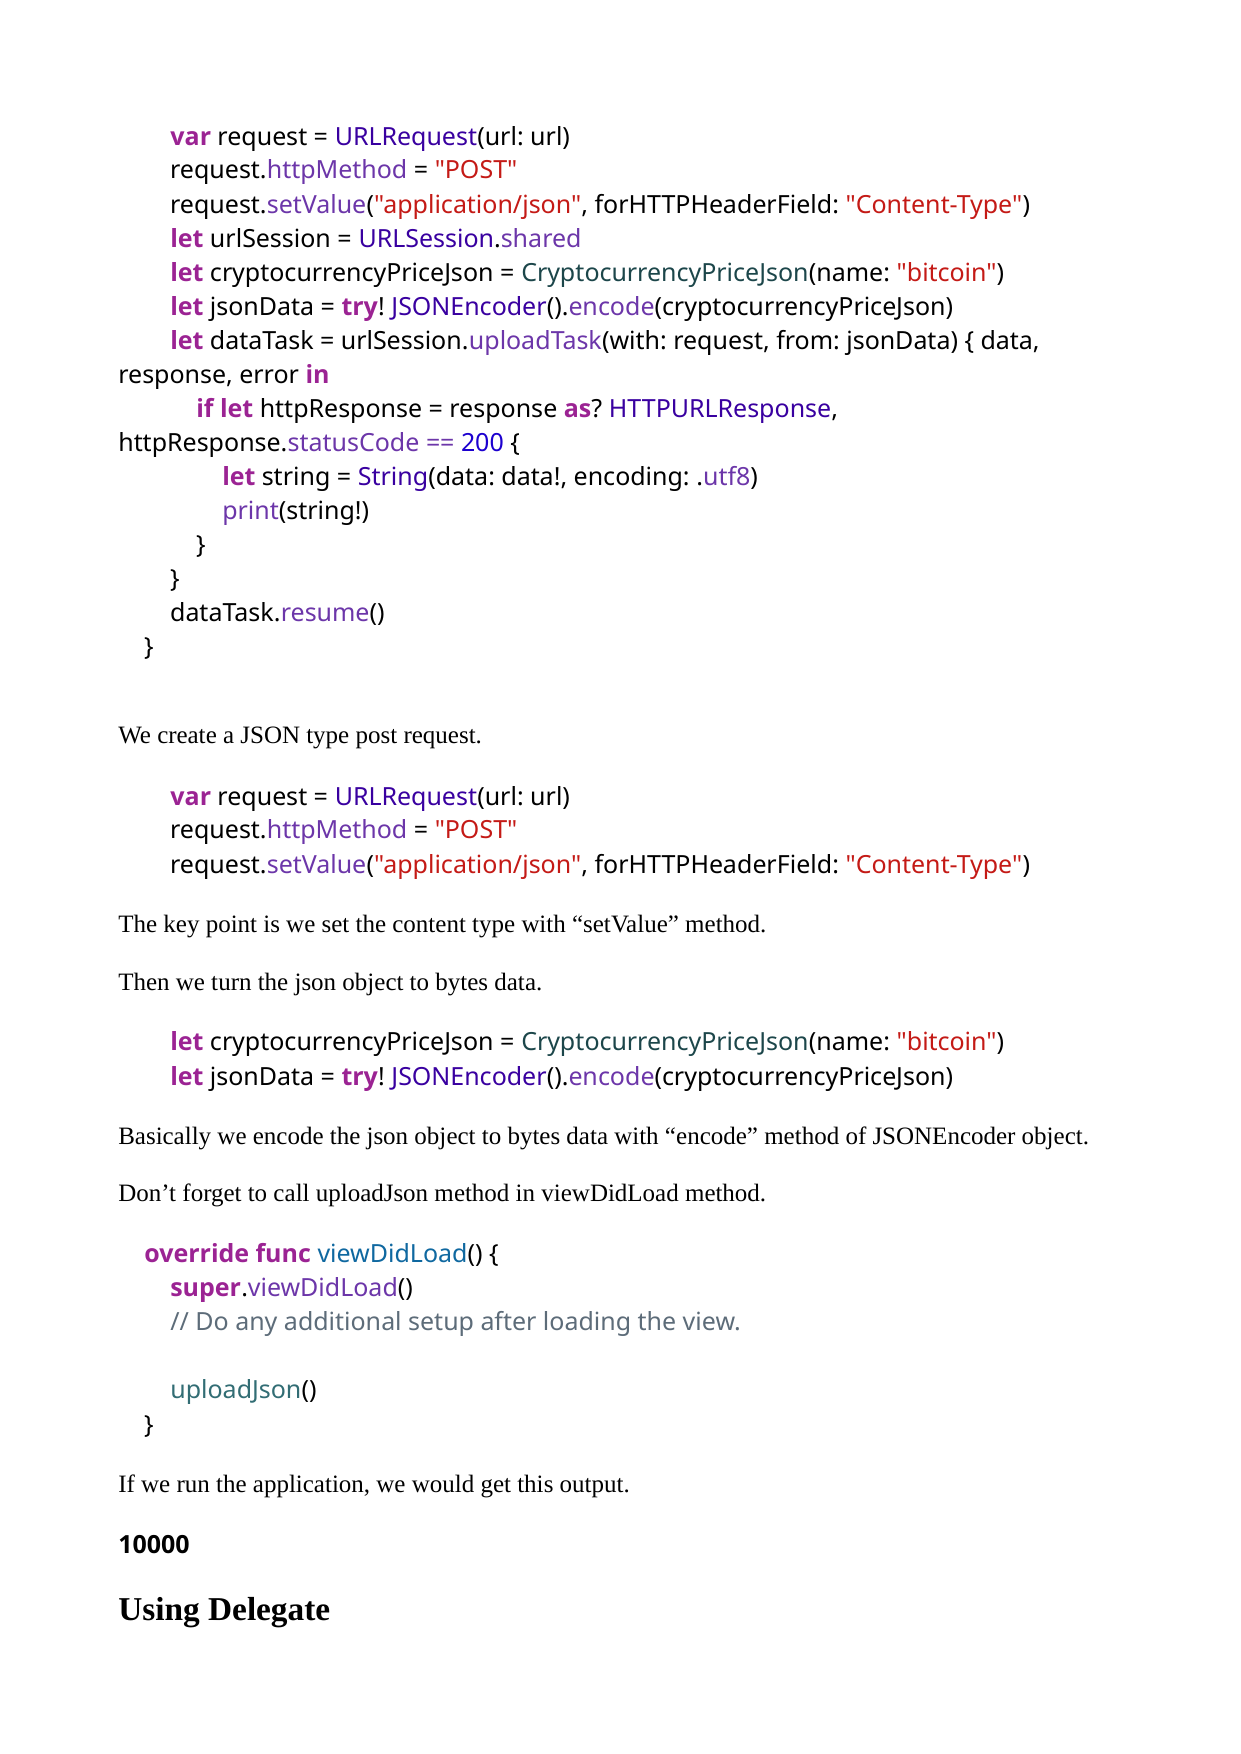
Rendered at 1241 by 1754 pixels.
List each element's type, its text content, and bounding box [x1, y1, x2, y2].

text Using Delegate [118, 1589, 1122, 1628]
text // Do any additional setup after loading the view. [118, 1304, 1122, 1338]
text If we run the application, we would get this output. [118, 1469, 1122, 1498]
text let jsonData = try! JSONEncoder().encode(cryptocurrencyPriceJson) [118, 288, 1122, 322]
text let dataTask = urlSession.uploadTask(with: request, from: jsonData) { data, response, error in [118, 322, 1122, 391]
text let string = String(data: data!, encoding: .utf8) [118, 459, 1122, 493]
text dataTask.resume() [118, 595, 1122, 629]
text } [118, 1406, 1122, 1440]
text let jsonData = try! JSONEncoder().encode(cryptocurrencyPriceJson) [118, 1058, 1122, 1092]
text Don’t forget to call uploadJson method in viewDidLoad method. [118, 1178, 1122, 1207]
text print(string!) [118, 493, 1122, 527]
text request.setValue("application/json", forHTTPHeaderField: "Content-Type") [118, 846, 1122, 880]
text We create a JSON type post request. [118, 721, 1122, 749]
text var request = URLRequest(url: url) [118, 118, 1122, 152]
text Then we turn the json object to bytes data. [118, 967, 1122, 995]
text request.httpMethod = "POST" [118, 812, 1122, 846]
text override func viewDidLoad() { [118, 1236, 1122, 1270]
text let cryptocurrencyPriceJson = CryptocurrencyPriceJson(name: "bitcoin") [118, 1024, 1122, 1058]
text uploadJson() [118, 1372, 1122, 1406]
text } [118, 561, 1122, 595]
text The key point is we set the content type with “setValue” method. [118, 909, 1122, 938]
text var request = URLRequest(url: url) [118, 778, 1122, 812]
text 10000 [118, 1527, 1122, 1561]
text } [118, 629, 1122, 663]
text if let httpResponse = response as? HTTPURLResponse, httpResponse.statusCode == 200 { [118, 391, 1122, 459]
text request.httpMethod = "POST" [118, 152, 1122, 186]
text let cryptocurrencyPriceJson = CryptocurrencyPriceJson(name: "bitcoin") [118, 254, 1122, 288]
text Basically we encode the json object to bytes data with “encode” method of JSONEncoder object. [118, 1121, 1122, 1150]
text super.viewDidLoad() [118, 1270, 1122, 1304]
text let urlSession = URLSession.shared [118, 220, 1122, 254]
text } [118, 527, 1122, 561]
text request.setValue("application/json", forHTTPHeaderField: "Content-Type") [118, 186, 1122, 220]
